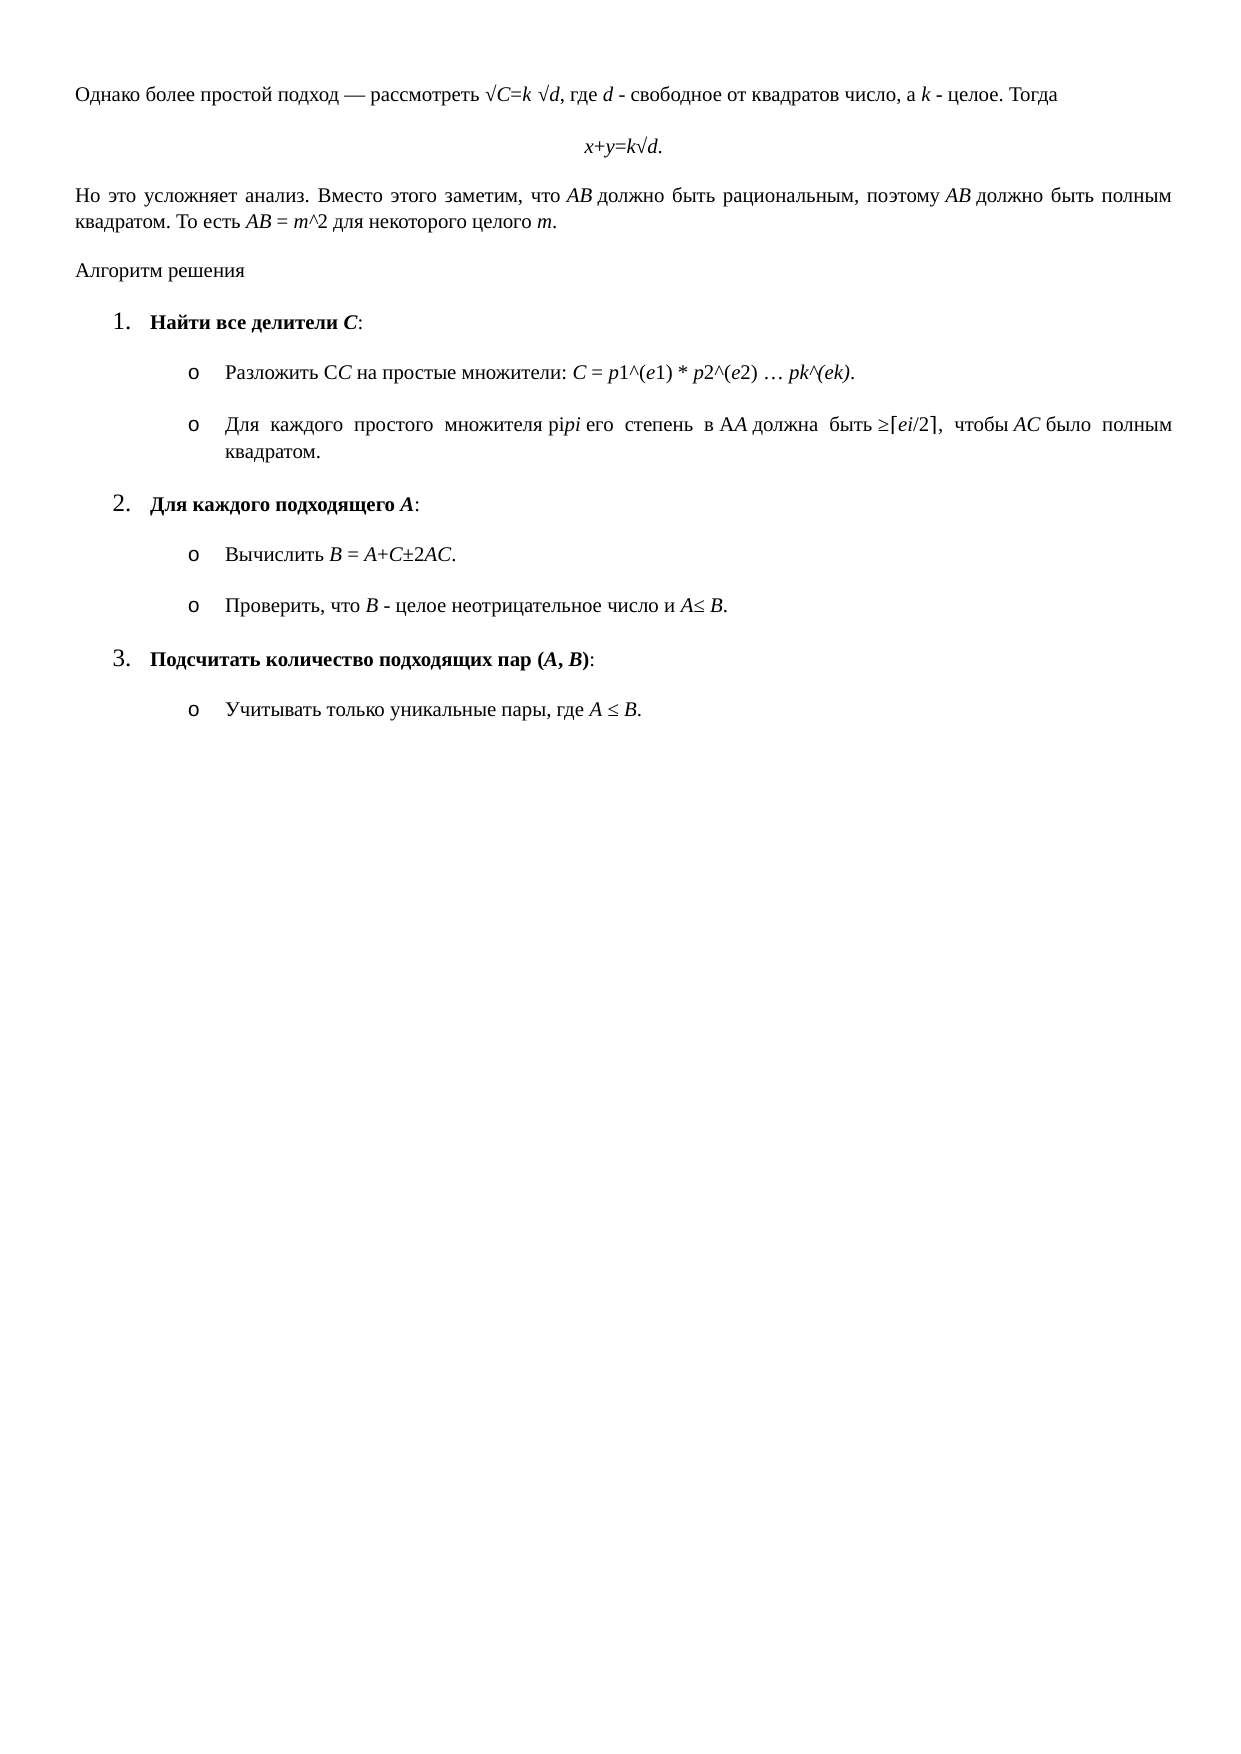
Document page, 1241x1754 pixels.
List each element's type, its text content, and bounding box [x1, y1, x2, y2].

text Алгоритм решения [75, 258, 1172, 282]
list Подсчитать количество подходящих пар (A, B): [112, 643, 1172, 672]
list Вычислить B = A+C±2AC​. [187, 542, 1172, 568]
text Однако более простой подход — рассмотреть √C​=k √d​, где d - свободное от квадратов число, а k - целое. Тогда [75, 75, 1172, 109]
list Найти все делители C: [112, 306, 1172, 335]
list Для каждого простого множителя pipi​ его степень в AA должна быть ≥⌈ei​/2⌉, чтобы AC было полным квадратом. [187, 411, 1172, 463]
text x+y=k√d​. [75, 134, 1172, 158]
list Учитывать только уникальные пары, где A ≤ B. [187, 697, 1172, 723]
list Проверить, что B - целое неотрицательное число и A≤ B. [187, 592, 1172, 618]
text Но это усложняет анализ. Вместо этого заметим, что AB​ должно быть рациональным, поэтому AB должно быть полным квадратом. То есть AB = m^2 для некоторого целого m. [75, 183, 1172, 233]
list Разложить CC на простые множители: C = p1^(e1)​ * ​p2^(e2) ​​… pk^(ek)​​. [187, 360, 1172, 386]
list Для каждого подходящего A: [112, 488, 1172, 517]
